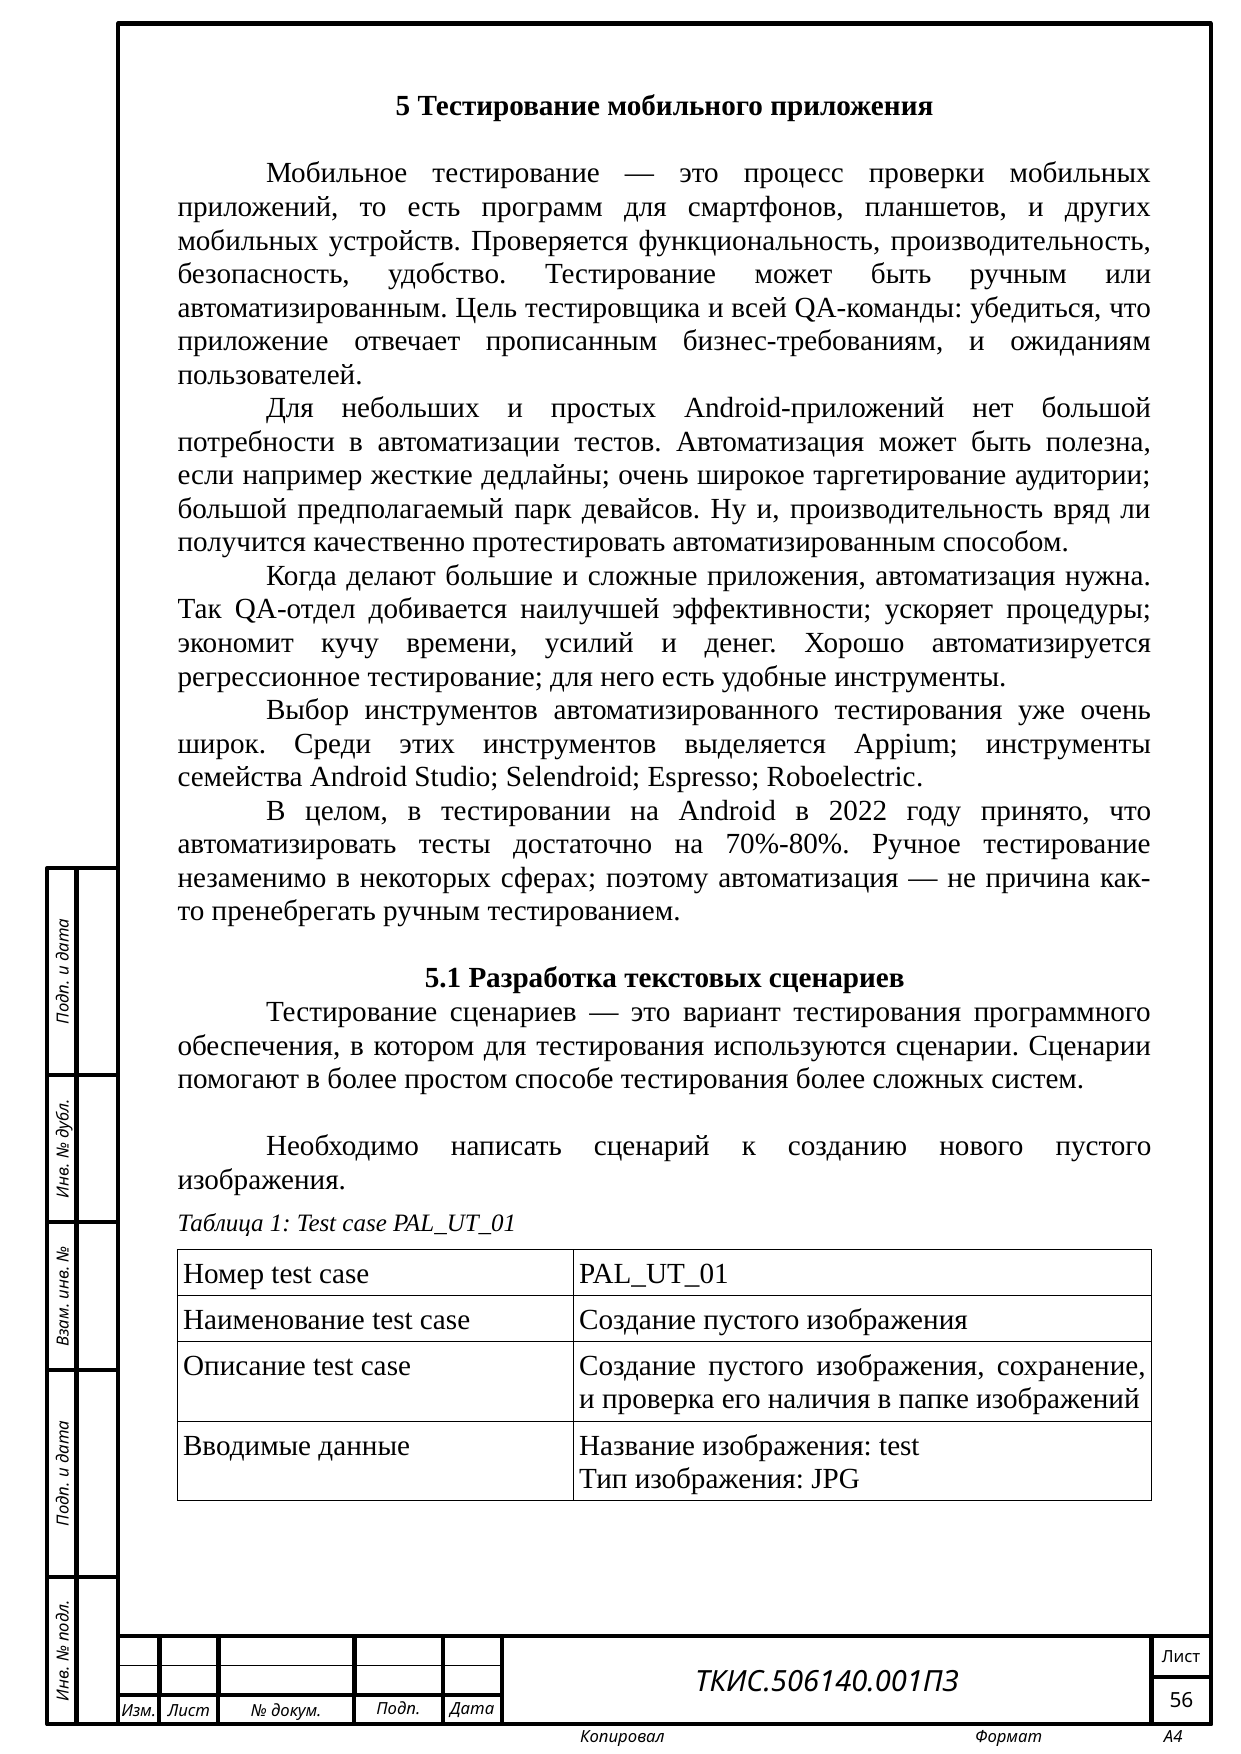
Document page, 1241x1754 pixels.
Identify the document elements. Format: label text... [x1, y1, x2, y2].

text Таблица 1: Test case PAL_UT_01 [177, 1208, 1152, 1237]
text Необходимо написать сценарий к созданию нового пустого изображения. [177, 1128, 1152, 1195]
table_cell Создание пустого изображения, сохранение, и проверка его наличия в папке изображений [574, 1342, 1151, 1421]
table_cell Вводимые данные [178, 1422, 573, 1500]
table_header PAL_UT_01 [574, 1250, 1151, 1295]
table_cell Название изображения: test Тип изображения: JPG [574, 1422, 1151, 1500]
text В целом, в тестировании на Android в 2022 году принято, что автоматизировать тесты достаточно на 70%-80%. Ручное тестирование незаменимо в некоторых сферах; поэтому автоматизация — не причина как-то пренебрегать ручным тестированием. [177, 793, 1152, 927]
text Для небольших и простых Android-приложений нет большой потребности в автоматизации тестов. Автоматизация может быть полезна, если например жесткие дедлайны; очень широкое таргетирование аудитории; большой предполагаемый парк девайсов. Ну и, производительность вряд ли получится качественно протестировать автоматизированным способом. [177, 390, 1152, 558]
table_cell Описание test case [178, 1342, 573, 1421]
text Мобильное тестирование — это процесс проверки мобильных приложений, то есть программ для смартфонов, планшетов, и других мобильных устройств. Проверяется функциональность, производительность, безопасность, удобство. Тестирование может быть ручным или автоматизированным. Цель тестировщика и всей QA-команды: убедиться, что приложение отвечает прописанным бизнес-требованиям, и ожиданиям пользователей. [177, 156, 1152, 390]
table_header Номер test case [178, 1250, 573, 1295]
table_cell Наименование test case [178, 1296, 573, 1341]
text Выбор инструментов автоматизированного тестирования уже очень широк. Среди этих инструментов выделяется Appium; инструменты семейства Android Studio; Selendroid; Espresso; Roboelectric. [177, 692, 1152, 793]
text Когда делают большие и сложные приложения, автоматизация нужна. Так QA-отдел добивается наилучшей эффективности; ускоряет процедуры; экономит кучу времени, усилий и денег. Хорошо автоматизируется регрессионное тестирование; для него есть удобные инструменты. [177, 558, 1152, 692]
table_cell Создание пустого изображения [574, 1296, 1151, 1341]
subtitle Разработка текстовых сценариев [177, 961, 1152, 994]
subtitle Тестирование мобильного приложения [177, 88, 1152, 122]
text Тестирование сценариев — это вариант тестирования программного обеспечения, в котором для тестирования используются сценарии. Сценарии помогают в более простом способе тестирования более сложных систем. [177, 994, 1152, 1095]
